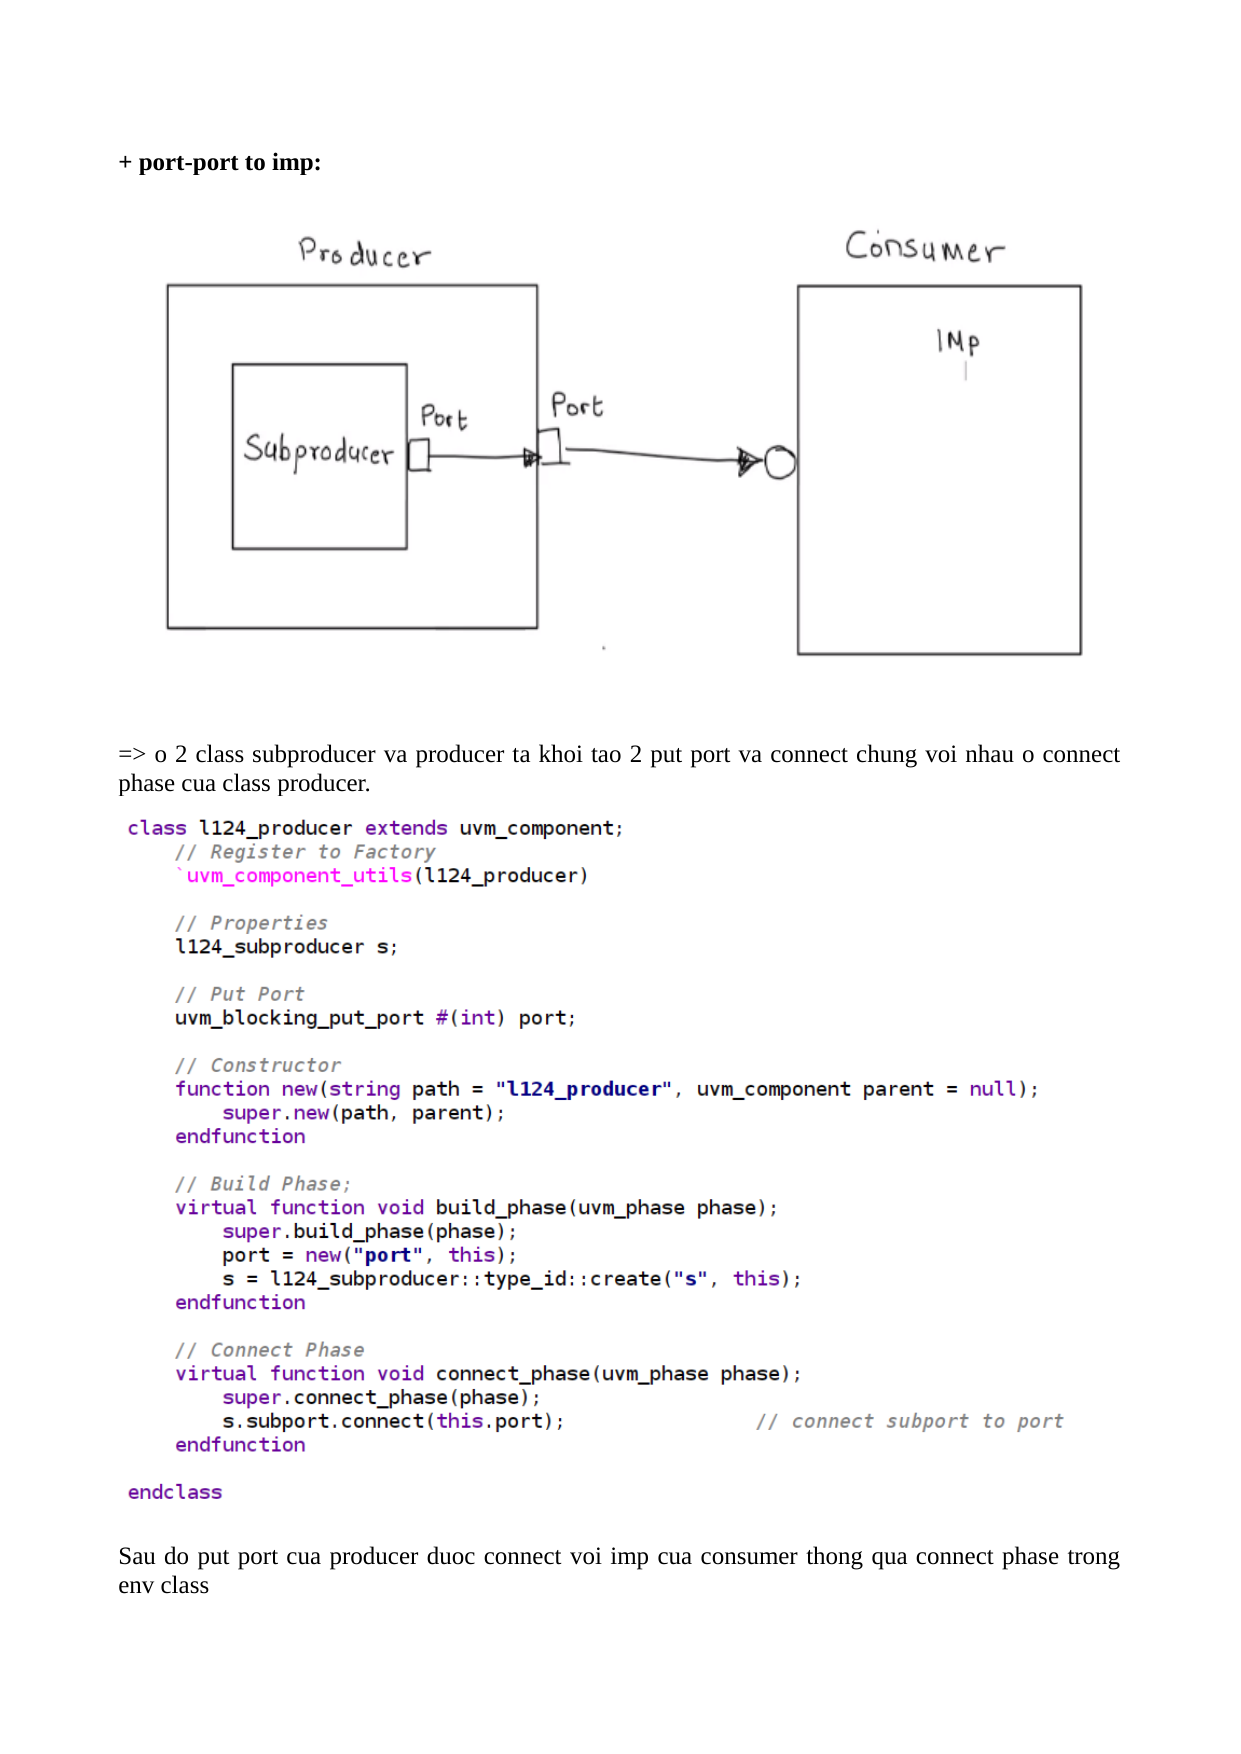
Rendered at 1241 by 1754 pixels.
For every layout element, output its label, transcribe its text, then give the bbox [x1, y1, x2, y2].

text + port-port to imp: [118, 147, 1122, 175]
text Sau do put port cua producer duoc connect voi imp cua consumer thong qua connect phase trong env class [118, 1541, 1122, 1599]
picture [118, 175, 1123, 682]
text => o 2 class subproducer va producer ta khoi tao 2 put port va connect chung voi nhau o connect phase cua class producer. [118, 739, 1122, 796]
picture [118, 796, 1123, 1513]
